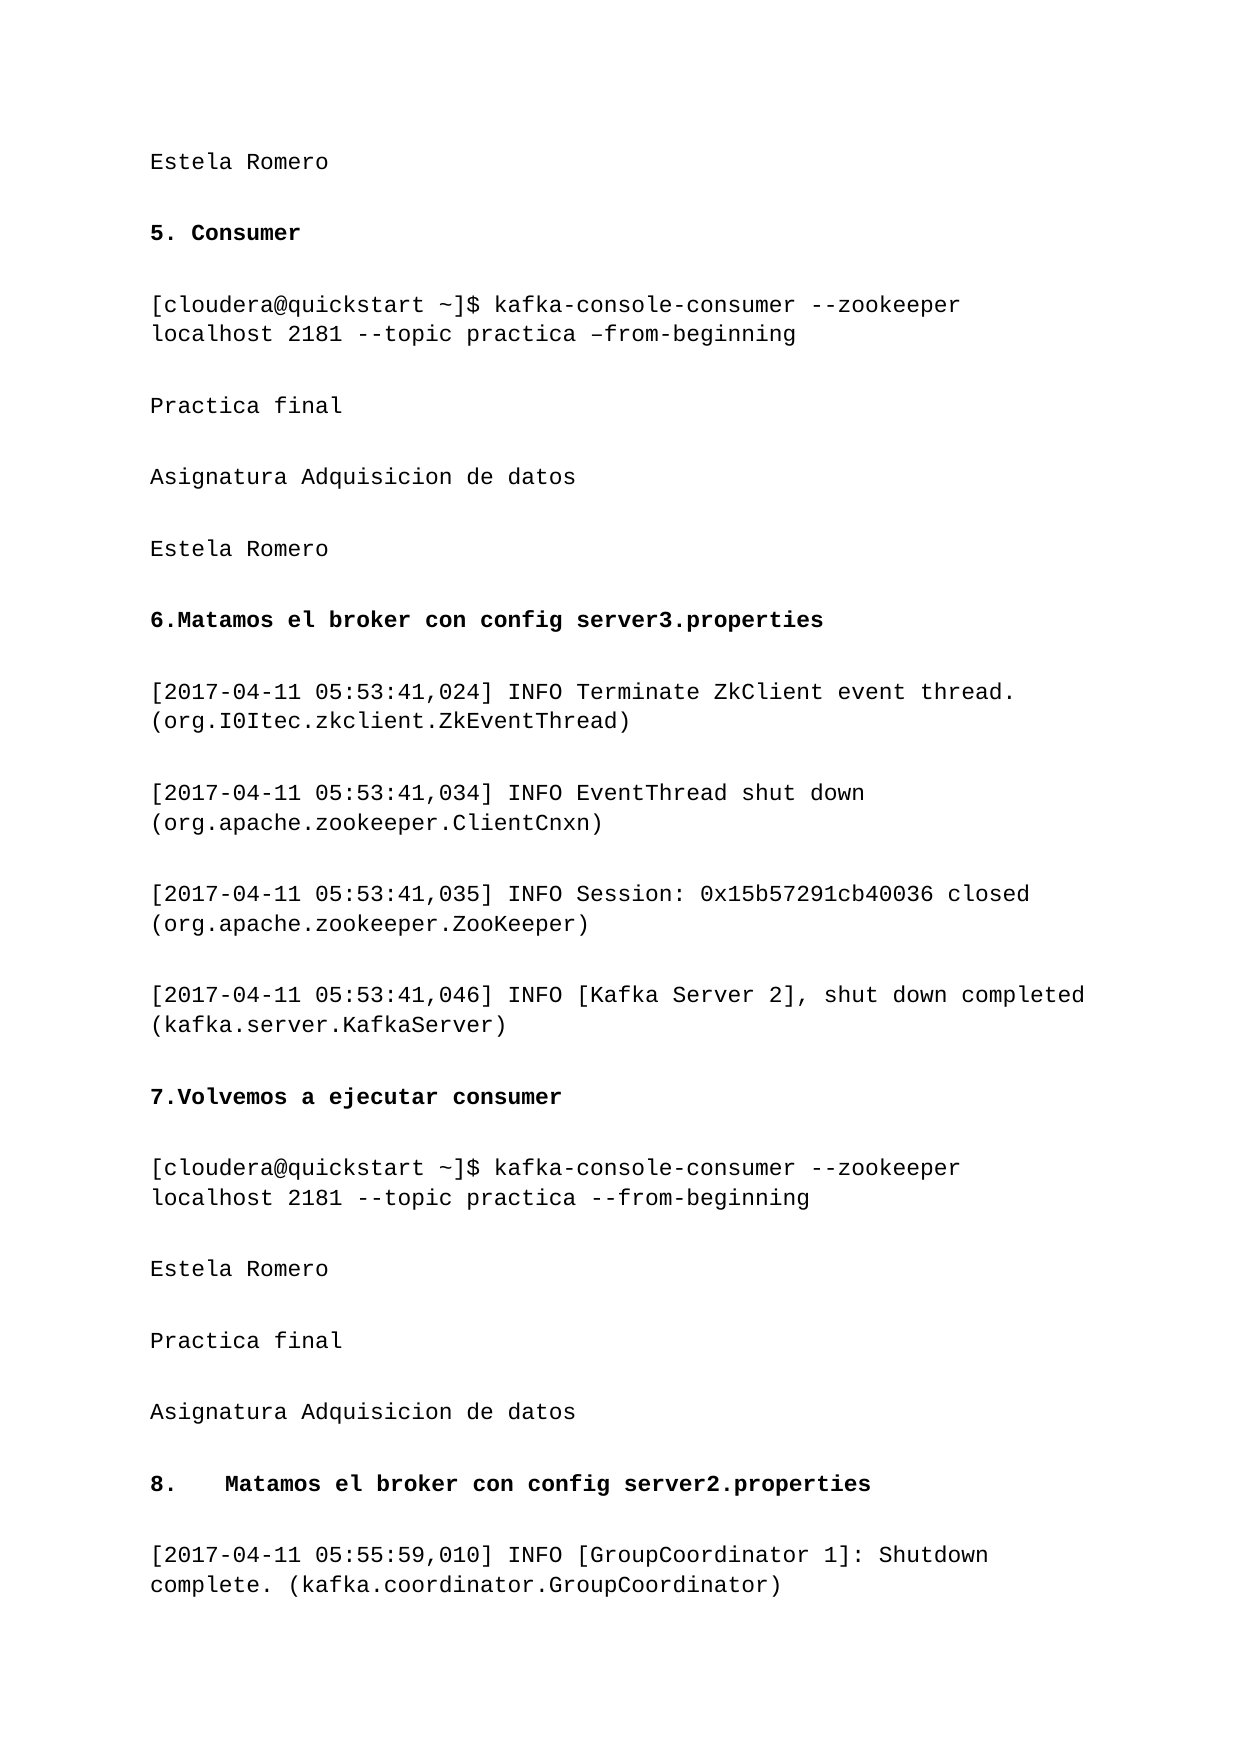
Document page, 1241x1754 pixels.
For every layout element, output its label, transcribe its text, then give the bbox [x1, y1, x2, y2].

list Matamos el broker con config server2.properties [150, 1472, 1090, 1498]
text [2017-04-11 05:53:41,024] INFO Terminate ZkClient event thread. (org.I0Itec.zkclient.ZkEventThread) [150, 680, 1090, 736]
text [cloudera@quickstart ~]$ kafka-console-consumer --zookeeper localhost 2181 --topic practica --from-beginning [150, 1156, 1090, 1212]
list [2017-04-11 05:55:59,010] INFO [GroupCoordinator 1]: Shutdown complete. (kafka.coordinator.GroupCoordinator) [150, 1543, 1090, 1599]
text [2017-04-11 05:53:41,035] INFO Session: 0x15b57291cb40036 closed (org.apache.zookeeper.ZooKeeper) [150, 882, 1090, 938]
text [cloudera@quickstart ~]$ kafka-console-consumer --zookeeper localhost 2181 --topic practica –from-beginning [150, 293, 1090, 349]
text Practica final [150, 1329, 1090, 1355]
text 7.Volvemos a ejecutar consumer [150, 1085, 1090, 1111]
text 6.Matamos el broker con config server3.properties [150, 608, 1090, 634]
text [2017-04-11 05:53:41,034] INFO EventThread shut down (org.apache.zookeeper.ClientCnxn) [150, 781, 1090, 837]
text Asignatura Adquisicion de datos [150, 1401, 1090, 1427]
text Asignatura Adquisicion de datos [150, 466, 1090, 492]
text Estela Romero [150, 537, 1090, 563]
text [2017-04-11 05:53:41,046] INFO [Kafka Server 2], shut down completed (kafka.server.KafkaServer) [150, 984, 1090, 1039]
text Estela Romero [150, 150, 1090, 176]
text 5. Consumer [150, 221, 1090, 247]
text Estela Romero [150, 1258, 1090, 1284]
text Practica final [150, 394, 1090, 420]
